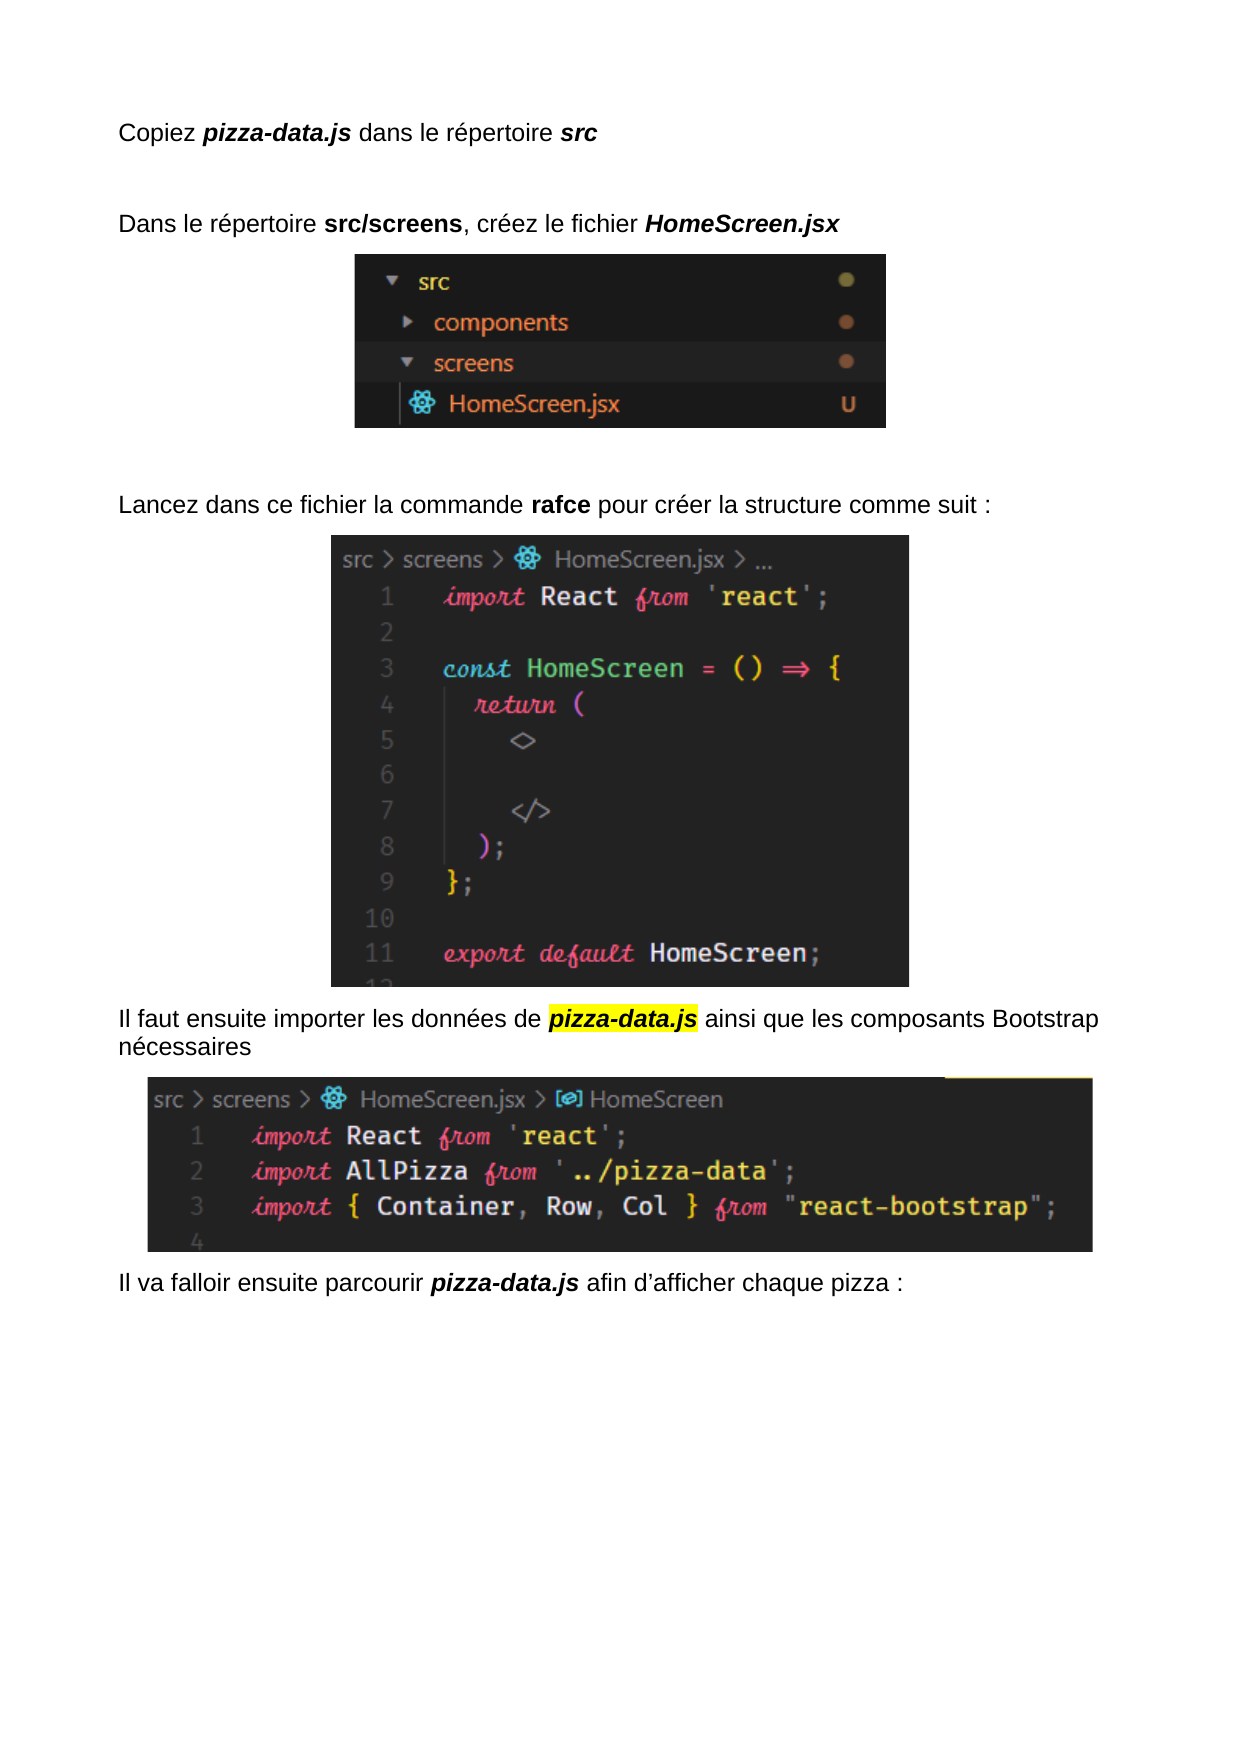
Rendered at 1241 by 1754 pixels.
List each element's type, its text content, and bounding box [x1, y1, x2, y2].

text Dans le répertoire src/screens, créez le fichier HomeScreen.jsx [118, 209, 1122, 238]
text Il va falloir ensuite parcourir pizza-data.js afin d’afficher chaque pizza : [118, 1268, 1122, 1297]
text Il faut ensuite importer les données de pizza-data.js ainsi que les composants Bootstrap nécessaires [118, 1004, 1122, 1061]
picture [354, 254, 886, 428]
text Lancez dans ce fichier la commande rafce pour créer la structure comme suit : [118, 490, 1122, 519]
picture [331, 535, 910, 987]
picture [147, 1077, 1093, 1252]
text Copiez pizza-data.js dans le répertoire src [118, 118, 1122, 147]
